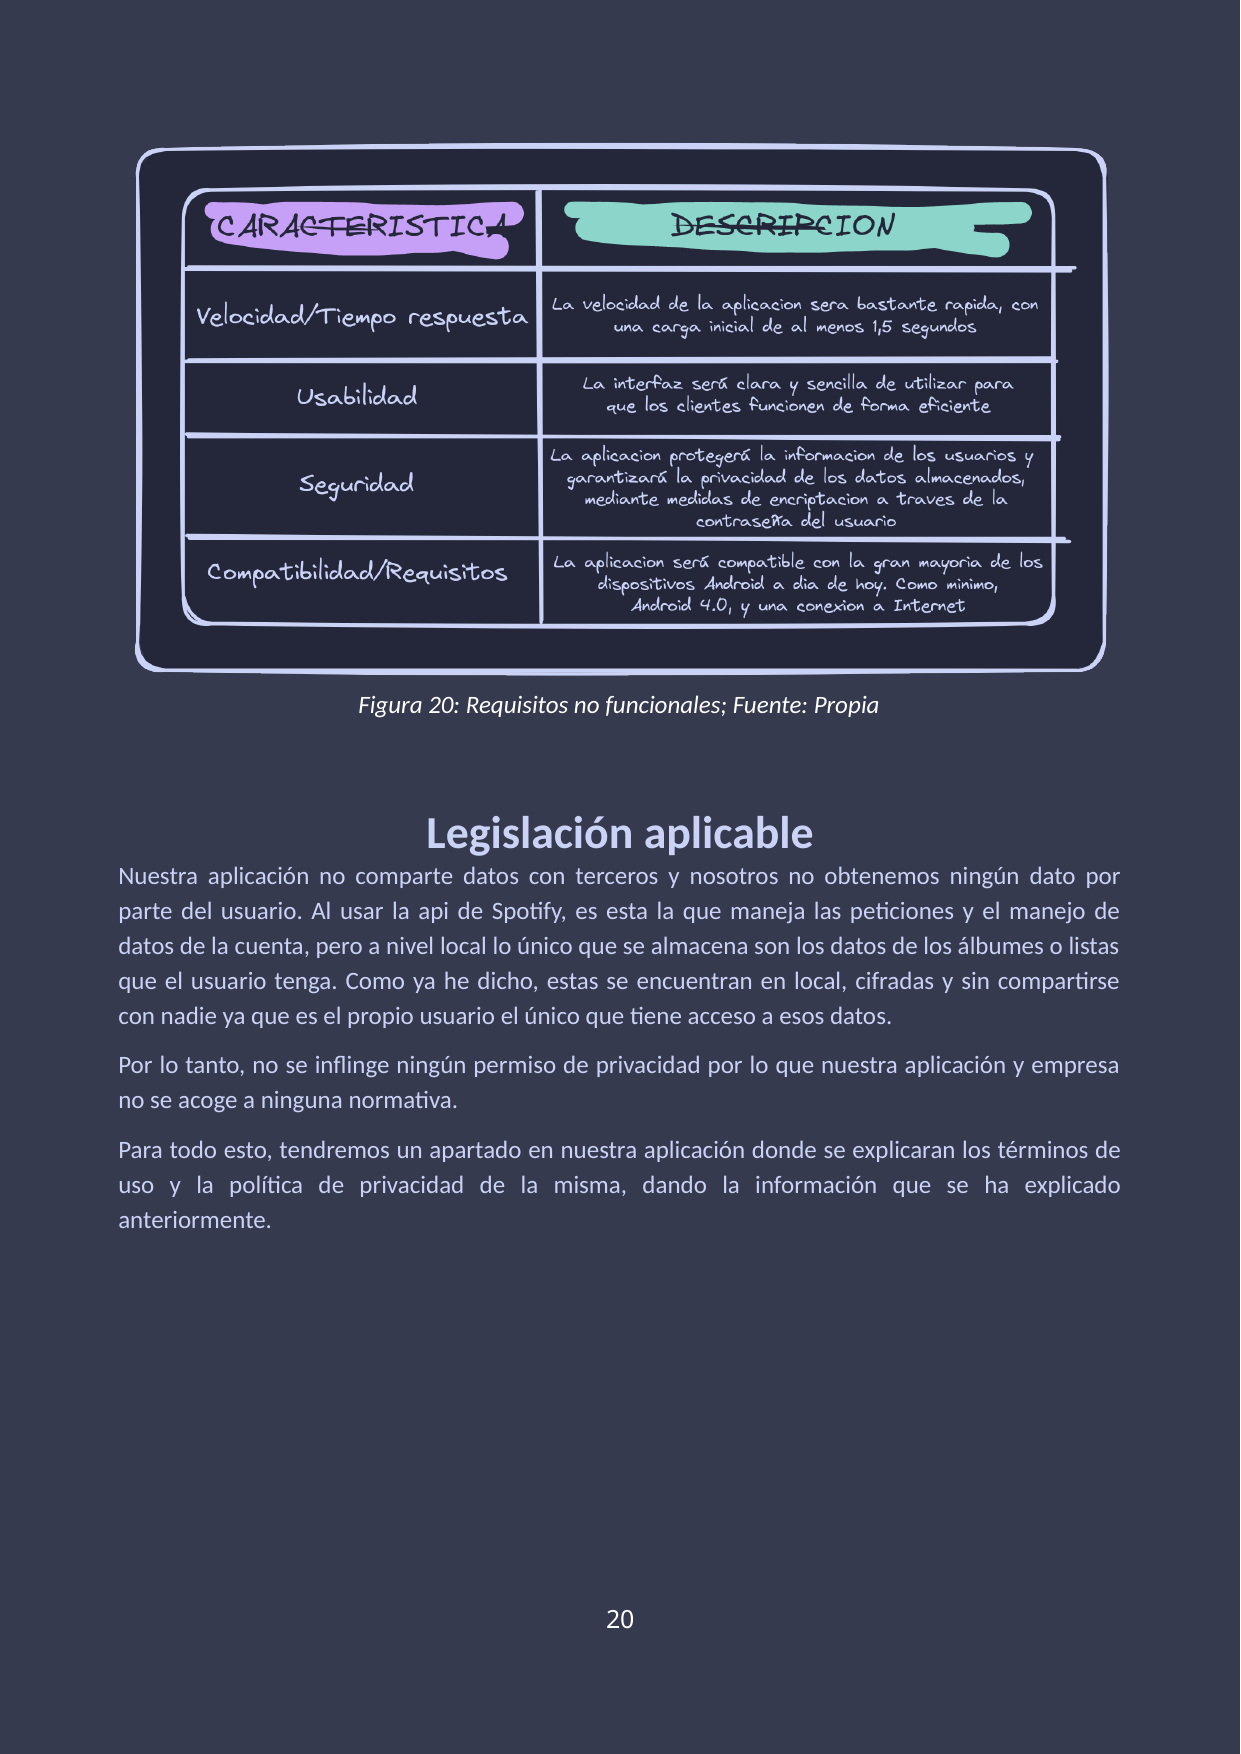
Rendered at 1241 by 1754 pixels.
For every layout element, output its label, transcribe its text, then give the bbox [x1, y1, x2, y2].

text Legislación aplicable [118, 804, 1122, 860]
picture [118, 130, 1123, 689]
text Nuestra aplicación no comparte datos con terceros y nosotros no obtenemos ningún dato por parte del usuario. Al usar la api de Spotify, es esta la que maneja las peticiones y el manejo de datos de la cuenta, pero a nivel local lo único que se almacena son los datos de los álbumes o listas que el usuario tenga. Como ya he dicho, estas se encuentran en local, cifradas y sin compartirse con nadie ya que es el propio usuario el único que tiene acceso a esos datos. [118, 860, 1122, 1030]
text Para todo esto, tendremos un apartado en nuestra aplicación donde se explicaran los términos de uso y la política de privacidad de la misma, dando la información que se ha explicado anteriormente. [118, 1134, 1122, 1234]
text Por lo tanto, no se inflinge ningún permiso de privacidad por lo que nuestra aplicación y empresa no se acoge a ninguna normativa. [118, 1049, 1122, 1115]
text Figura 20: Requisitos no funcionales; Fuente: Propia [118, 689, 1122, 719]
